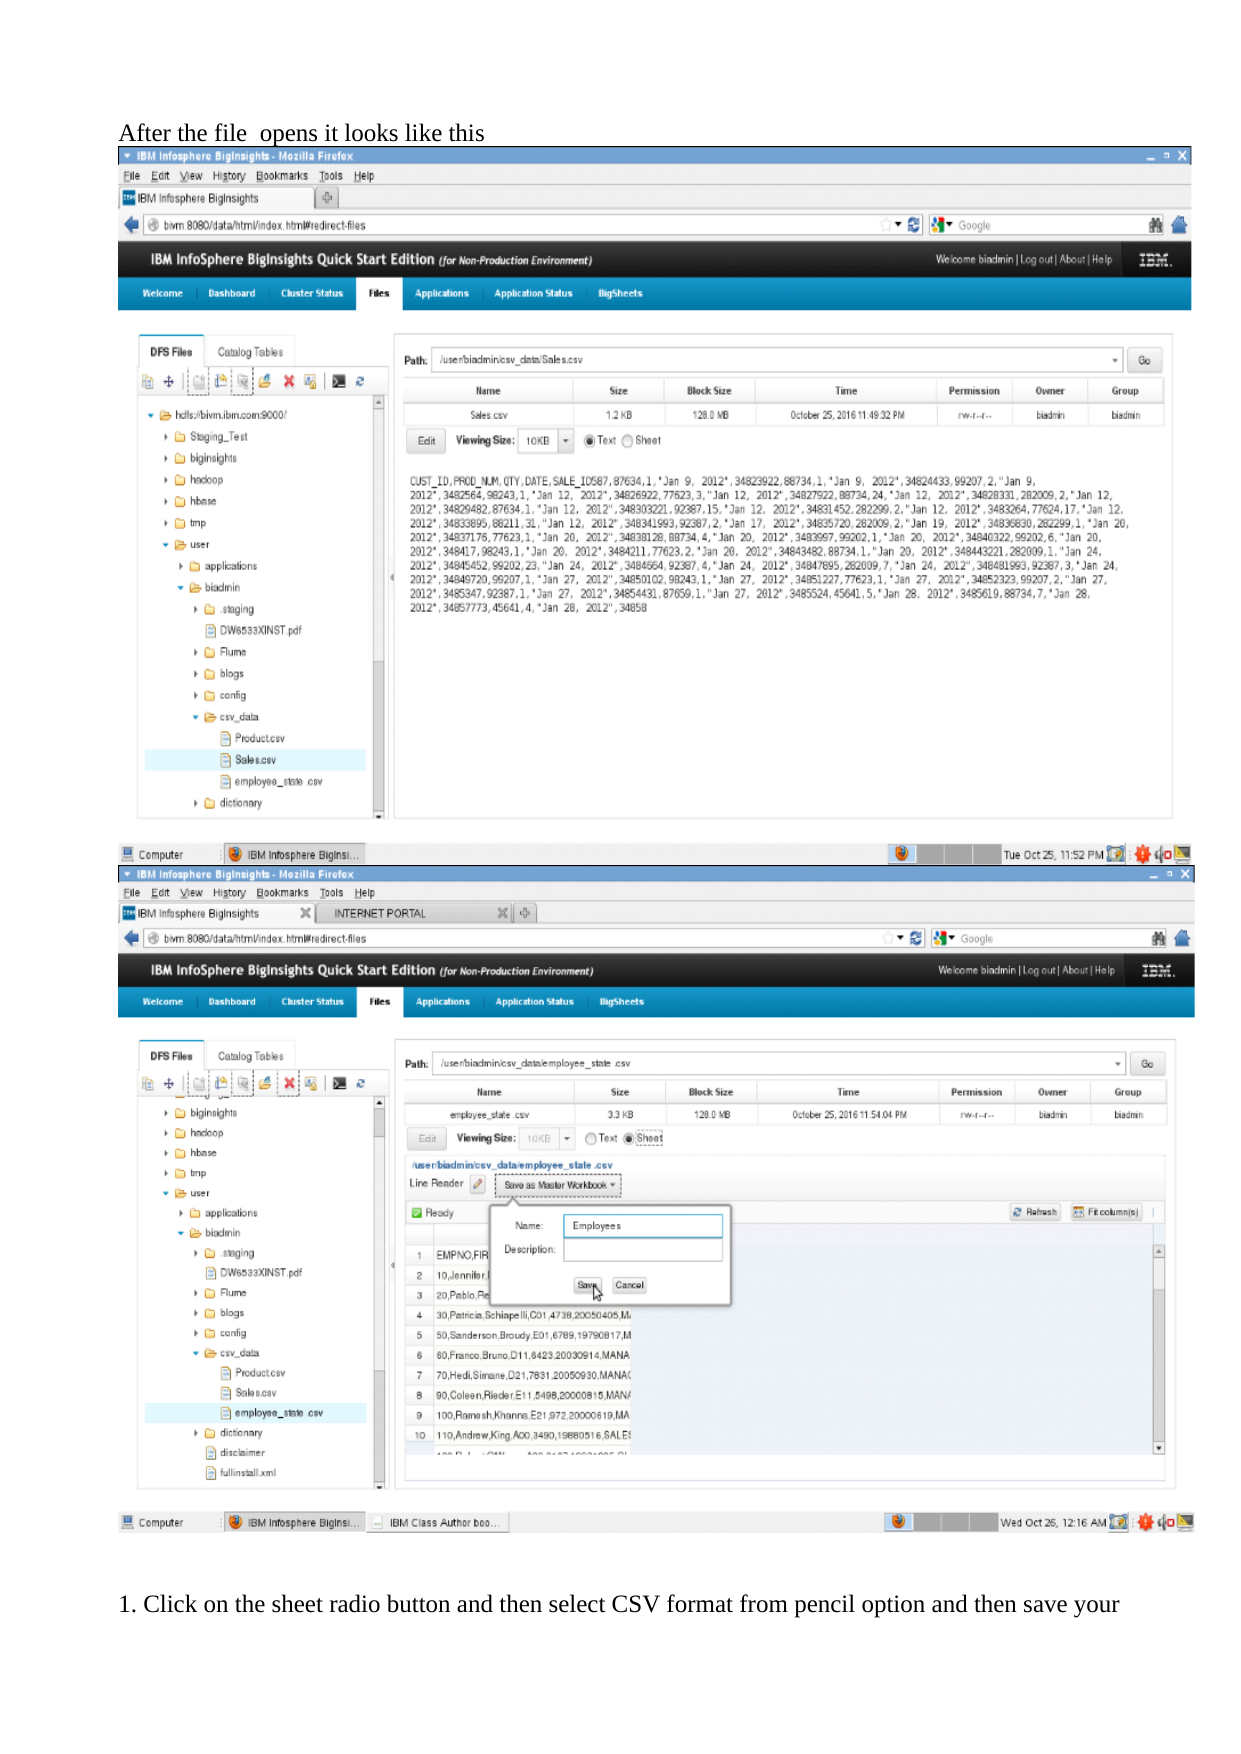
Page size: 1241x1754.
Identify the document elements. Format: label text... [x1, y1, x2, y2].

text 1. Click on the sheet radio button and then select CSV format from pencil option and then save your [118, 1589, 1122, 1618]
text After the file opens it looks like this [118, 118, 1122, 146]
